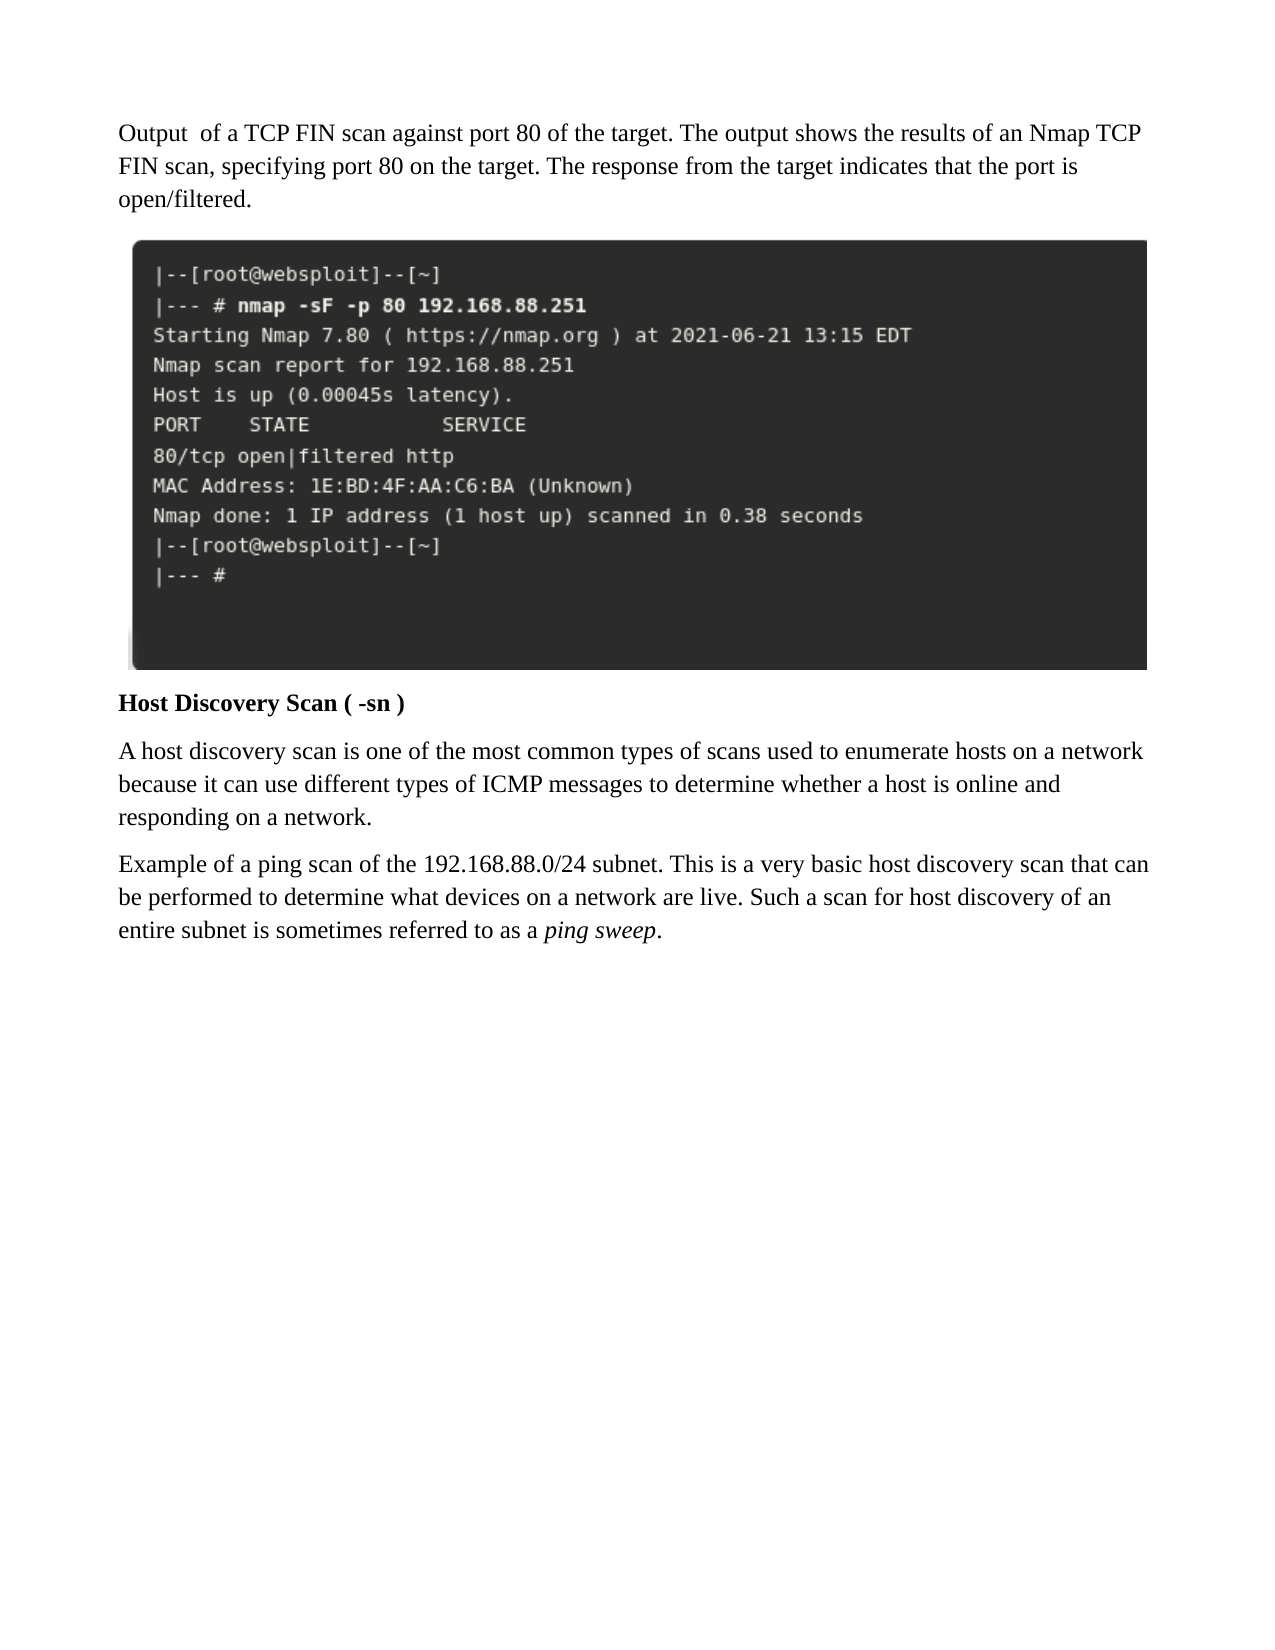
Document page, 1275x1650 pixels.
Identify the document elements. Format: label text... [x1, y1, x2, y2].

text Host Discovery Scan ( -sn ) [118, 688, 1157, 717]
picture [128, 231, 1147, 670]
text Output of a TCP FIN scan against port 80 of the target. The output shows the results of an Nmap TCP FIN scan, specifying port 80 on the target. The response from the target indicates that the port is open/filtered. [118, 118, 1157, 213]
text A host discovery scan is one of the most common types of scans used to enumerate hosts on a network because it can use different types of ICMP messages to determine whether a host is online and responding on a network. [118, 736, 1157, 831]
text Example of a ping scan of the 192.168.88.0/24 subnet. This is a very basic host discovery scan that can be performed to determine what devices on a network are live. Such a scan for host discovery of an entire subnet is sometimes referred to as a ping sweep. [118, 849, 1157, 944]
